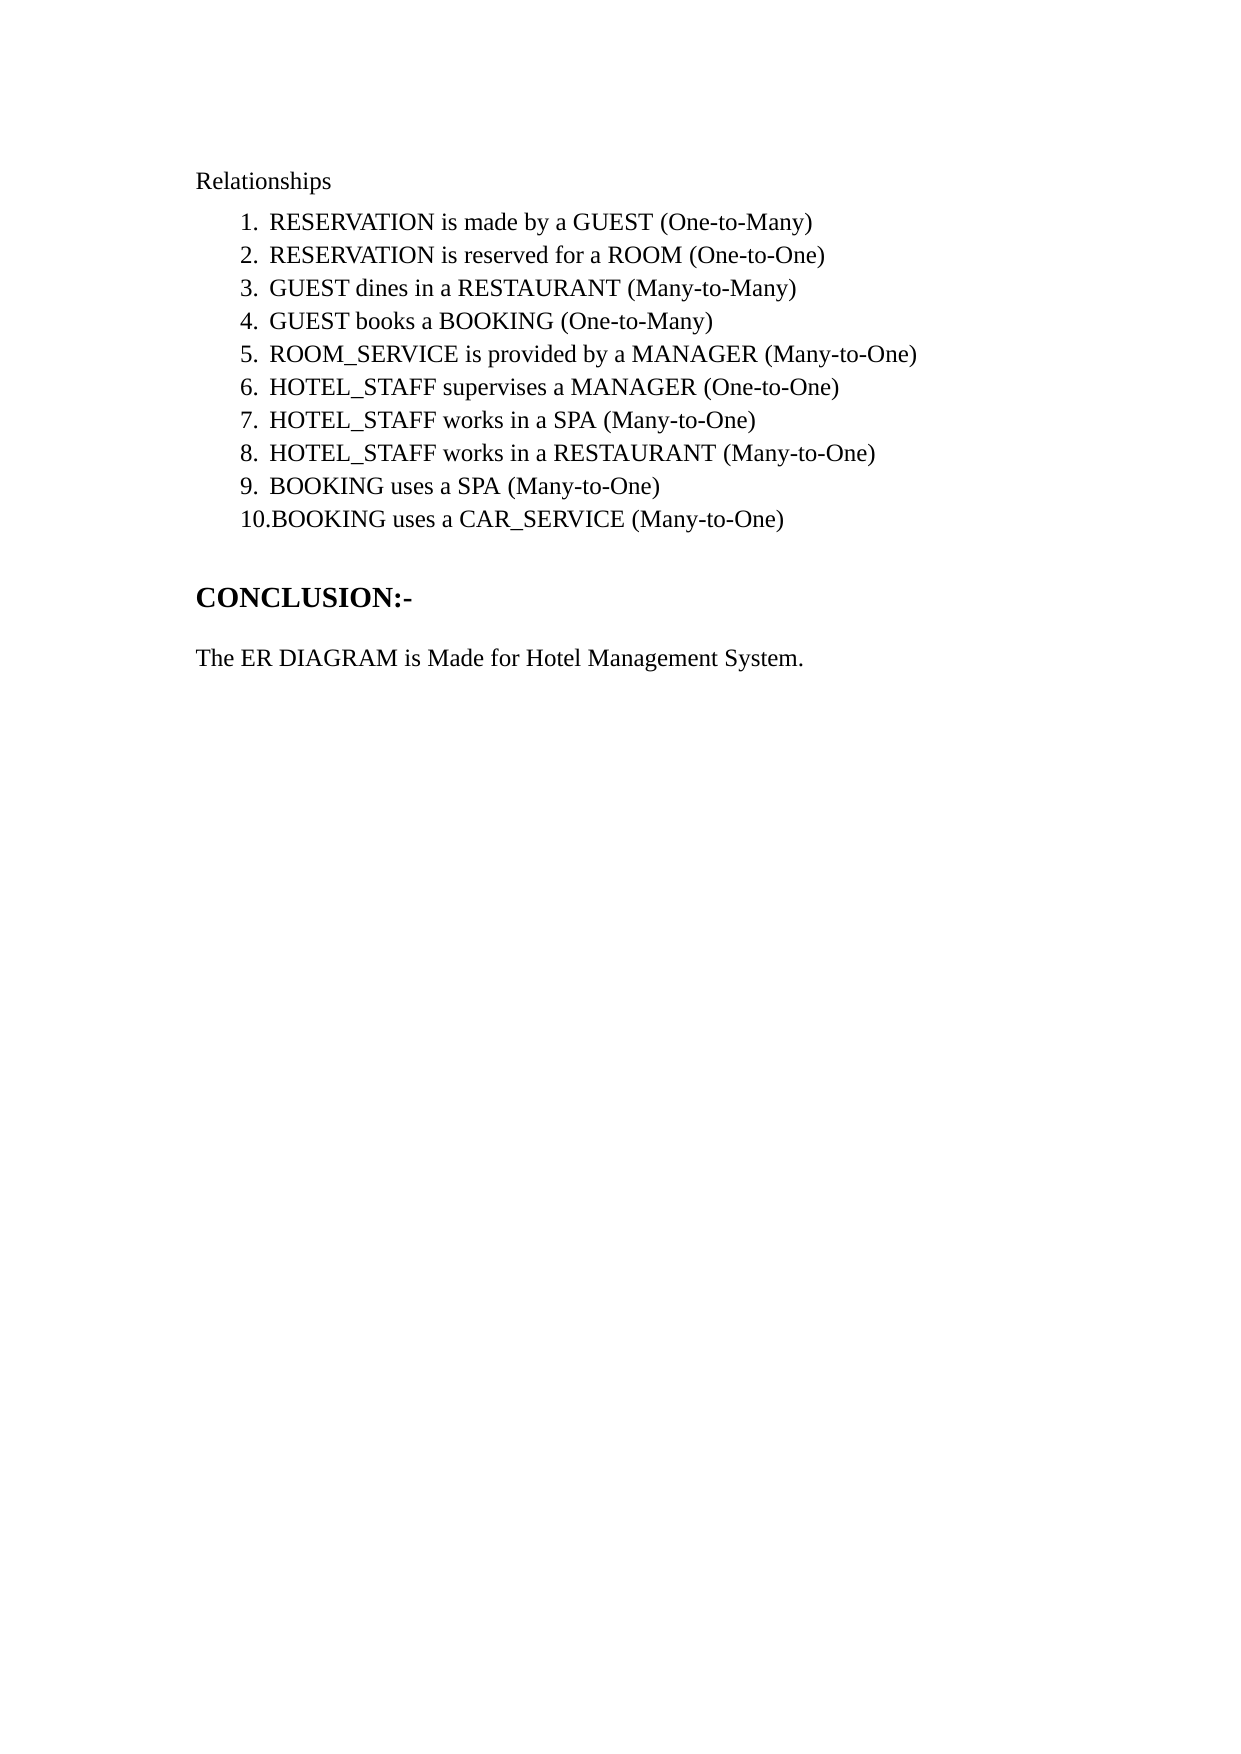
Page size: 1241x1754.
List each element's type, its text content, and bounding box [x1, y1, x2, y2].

text CONCLUSION:- [195, 581, 1123, 614]
list HOTEL_STAFF works in a RESTAURANT (Many-to-One) [240, 438, 1123, 467]
list RESERVATION is made by a GUEST (One-to-Many) [240, 207, 1123, 236]
subtitle Relationships [195, 166, 1123, 194]
list BOOKING uses a SPA (Many-to-One) [240, 471, 1123, 500]
text The ER DIAGRAM is Made for Hotel Management System. [195, 643, 1123, 672]
list HOTEL_STAFF supervises a MANAGER (One-to-One) [240, 372, 1123, 401]
list HOTEL_STAFF works in a SPA (Many-to-One) [240, 405, 1123, 434]
list GUEST books a BOOKING (One-to-Many) [240, 306, 1123, 335]
list GUEST dines in a RESTAURANT (Many-to-Many) [240, 273, 1123, 302]
list BOOKING uses a CAR_SERVICE (Many-to-One) [240, 504, 1123, 533]
list RESERVATION is reserved for a ROOM (One-to-One) [240, 240, 1123, 269]
list ROOM_SERVICE is provided by a MANAGER (Many-to-One) [240, 339, 1123, 368]
